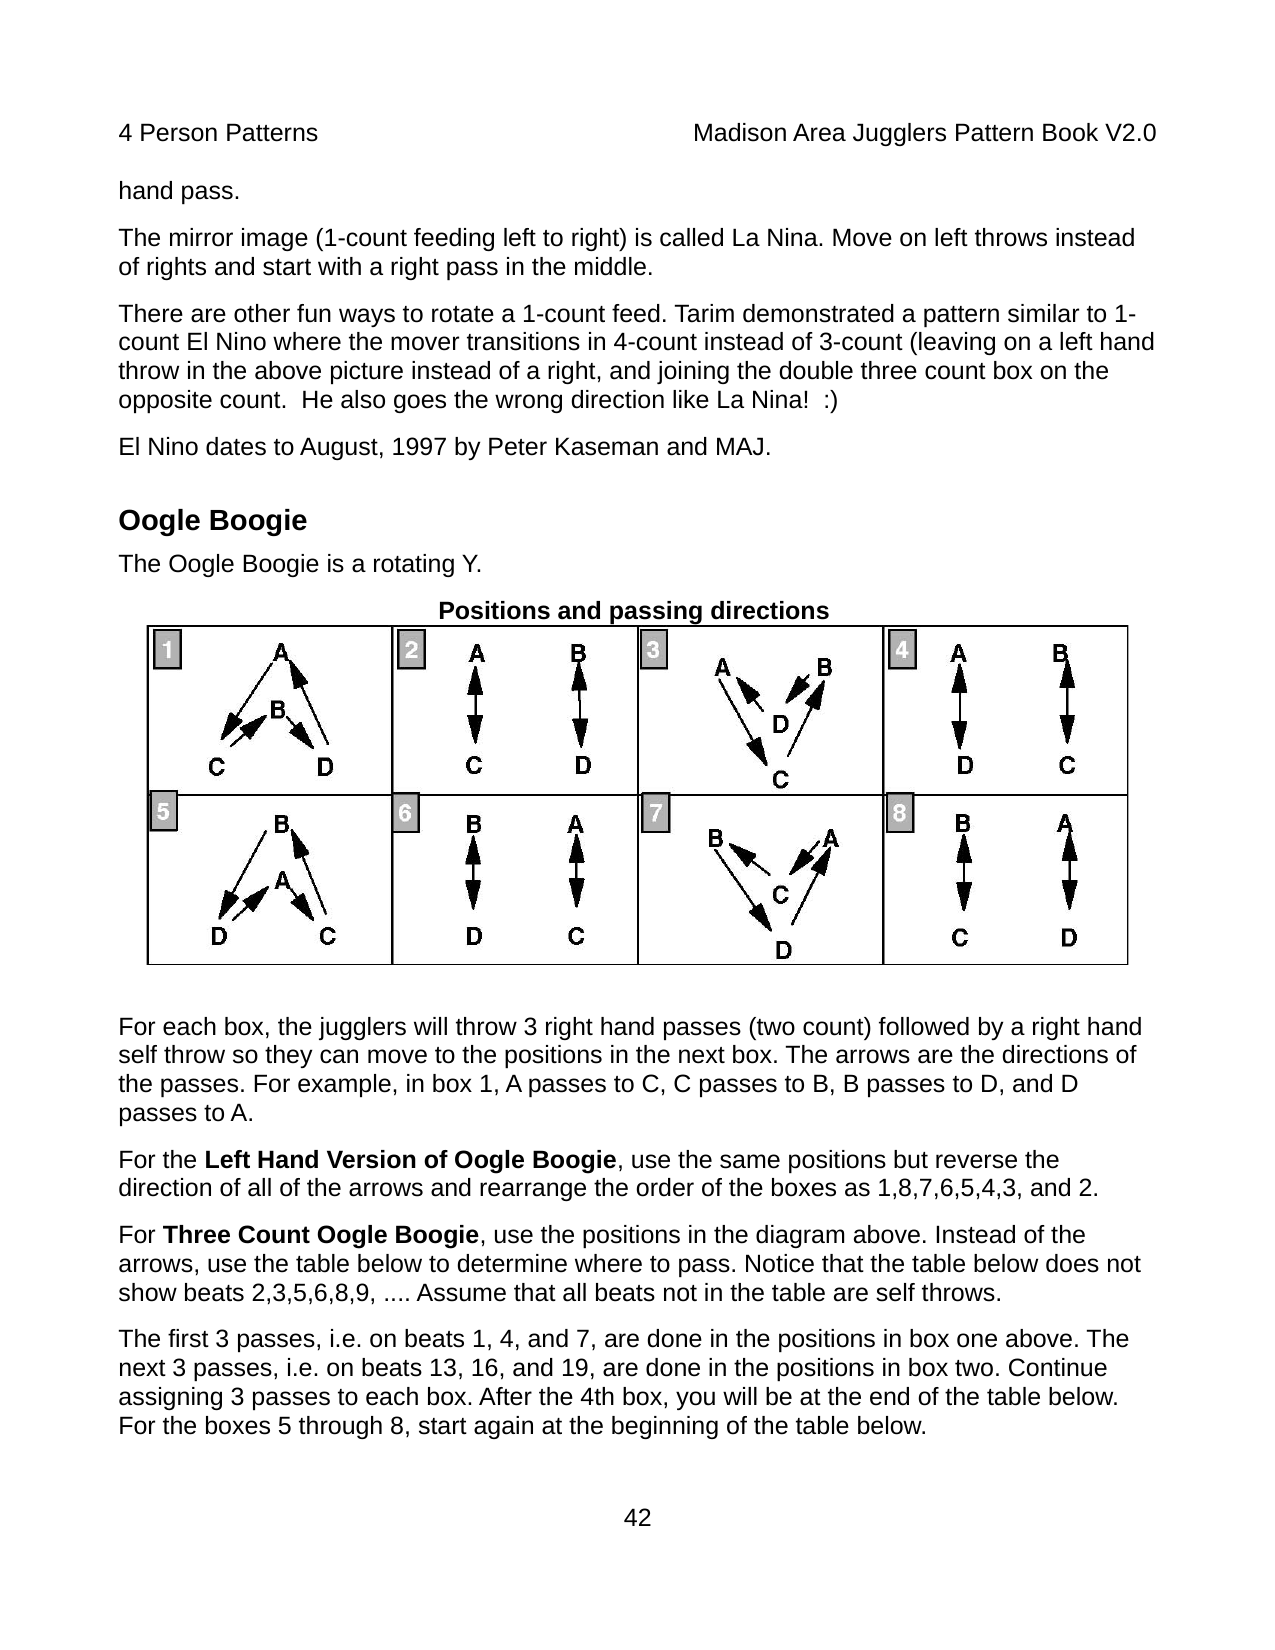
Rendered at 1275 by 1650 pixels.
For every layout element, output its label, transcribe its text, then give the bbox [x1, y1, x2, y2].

picture [146, 625, 1129, 965]
text For the Left Hand Version of Oogle Boogie, use the same positions but reverse the direction of all of the arrows and rearrange the order of the boxes as 1,8,7,6,5,4,3, and 2. [118, 1144, 1157, 1202]
text For Three Count Oogle Boogie, use the positions in the diagram above. Instead of the arrows, use the table below to determine where to pass. Notice that the table below does not show beats 2,3,5,6,8,9, .... Assume that all beats not in the table are self throws. [118, 1220, 1157, 1306]
text The first 3 passes, i.e. on beats 1, 4, and 7, are done in the positions in box one above. The next 3 passes, i.e. on beats 13, 16, and 19, are done in the positions in box two. Continue assigning 3 passes to each box. After the 4th box, you will be at the end of the table below. For the boxes 5 through 8, start again at the beginning of the table below. [118, 1324, 1157, 1439]
text The Oogle Boogie is a rotating Y. [118, 549, 1157, 578]
text There are other fun ways to rotate a 1-count feed. Tarim demonstrated a pattern similar to 1-count El Nino where the mover transitions in 4-count instead of 3-count (leaving on a left hand throw in the above picture instead of a right, and joining the double three count box on the opposite count. He also goes the wrong direction like La Nina! :) [118, 299, 1157, 414]
text hand pass. [118, 176, 1157, 205]
subtitle Oogle Boogie [118, 503, 1157, 537]
text The mirror image (1-count feeding left to right) is called La Nina. Move on left throws instead of rights and start with a right pass in the middle. [118, 223, 1157, 281]
text For each box, the jugglers will throw 3 right hand passes (two count) followed by a right hand self throw so they can move to the positions in the next box. The arrows are the directions of the passes. For example, in box 1, A passes to C, C passes to B, B passes to D, and D passes to A. [118, 1012, 1157, 1127]
text El Nino dates to August, 1997 by Peter Kaseman and MAJ. [118, 432, 1157, 460]
text Positions and passing directions [118, 596, 1157, 625]
